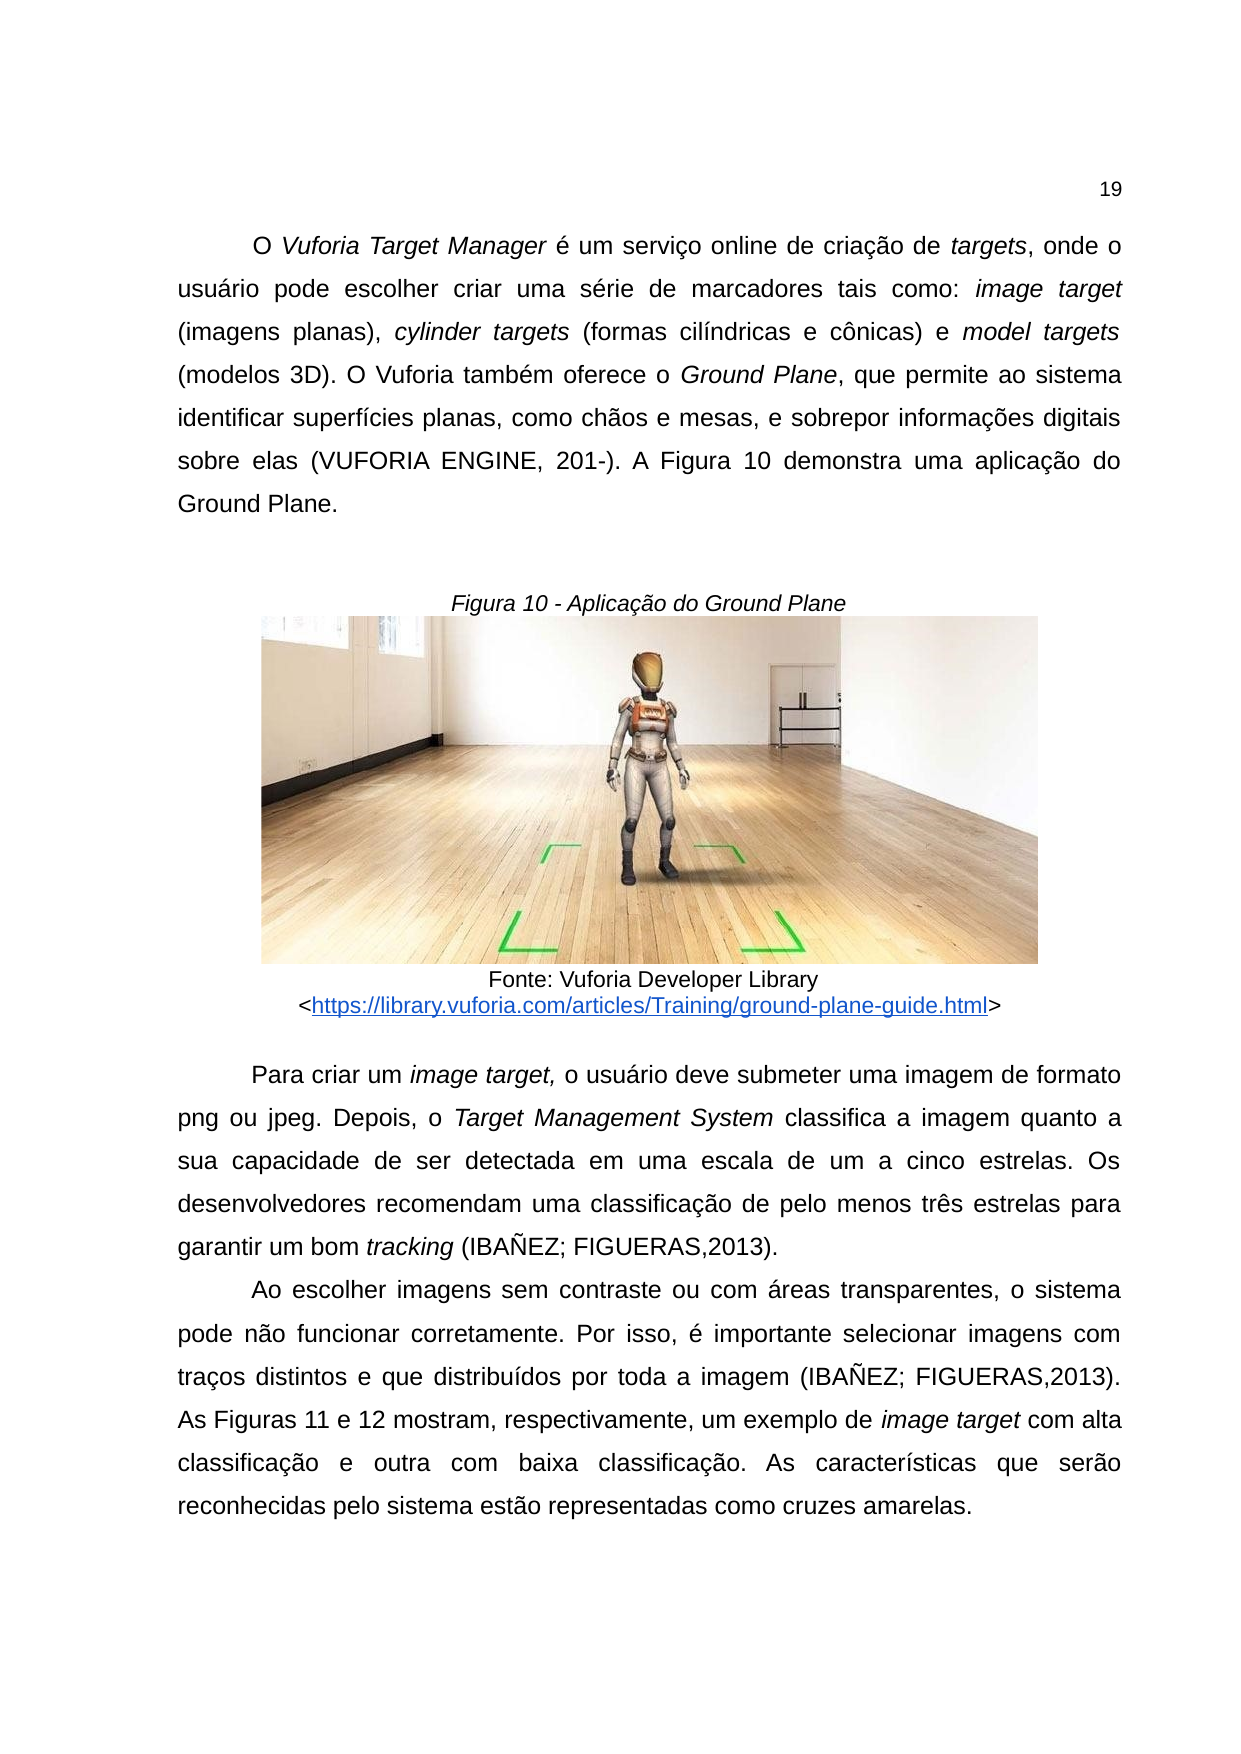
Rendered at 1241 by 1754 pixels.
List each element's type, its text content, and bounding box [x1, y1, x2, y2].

text <https://library.vuforia.com/articles/Training/ground-plane-guide.html> [177, 992, 1122, 1019]
picture [261, 616, 1038, 964]
text O Vuforia Target Manager é um serviço online de criação de targets, onde o usuário pode escolher criar uma série de marcadores tais como: image target (imagens planas), cylinder targets (formas cilíndricas e cônicas) e model targets (modelos 3D). O Vuforia também oferece o Ground Plane, que permite ao sistema identificar superfícies planas, como chãos e mesas, e sobrepor informações digitais sobre elas (VUFORIA ENGINE, 201-). A Figura 10 demonstra uma aplicação do Ground Plane. [177, 231, 1122, 518]
text Para criar um image target, o usuário deve submeter uma imagem de formato png ou jpeg. Depois, o Target Management System classifica a imagem quanto a sua capacidade de ser detectada em uma escala de um a cinco estrelas. Os desenvolvedores recomendam uma classificação de pelo menos três estrelas para garantir um bom tracking (IBAÑEZ; FIGUERAS,2013). [177, 1060, 1122, 1261]
text Fonte: Vuforia Developer Library [177, 576, 1122, 992]
text Figura 10 - Aplicação do Ground Plane [261, 588, 1038, 616]
text Ao escolher imagens sem contraste ou com áreas transparentes, o sistema pode não funcionar corretamente. Por isso, é importante selecionar imagens com traços distintos e que distribuídos por toda a imagem (IBAÑEZ; FIGUERAS,2013). As Figuras 11 e 12 mostram, respectivamente, um exemplo de image target com alta classificação e outra com baixa classificação. As características que serão reconhecidas pelo sistema estão representadas como cruzes amarelas. [177, 1275, 1122, 1520]
